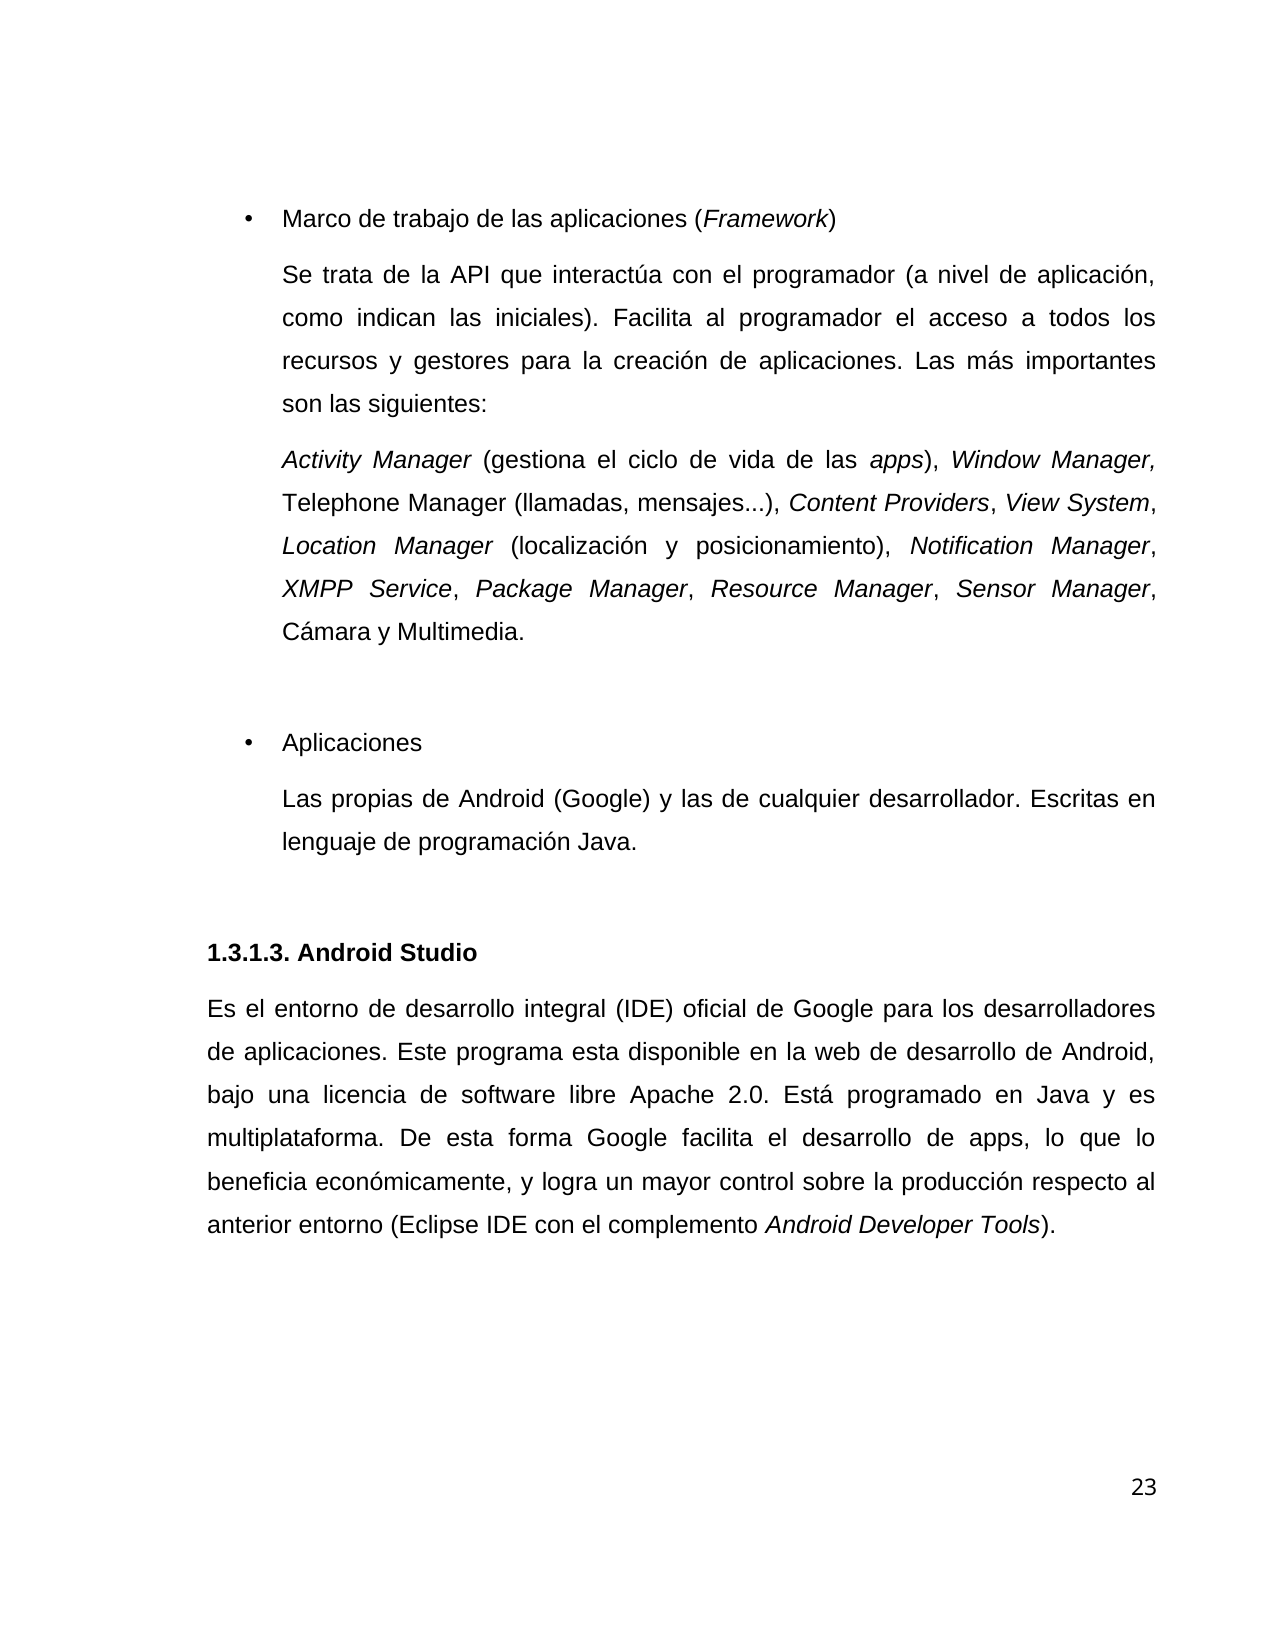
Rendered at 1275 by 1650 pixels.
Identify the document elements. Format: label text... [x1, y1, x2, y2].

list Activity Manager (gestiona el ciclo de vida de las apps), Window Manager, Telephone Manager (llamadas, mensajes...), Content Providers, View System, Location Manager (localización y posicionamiento), Notification Manager, XMPP Service, Package Manager, Resource Manager, Sensor Manager, Cámara y Multimedia. [244, 444, 1157, 646]
list Se trata de la API que interactúa con el programador (a nivel de aplicación, como indican las iniciales). Facilita al programador el acceso a todos los recursos y gestores para la creación de aplicaciones. Las más importantes son las siguientes: [244, 259, 1157, 418]
text Es el entorno de desarrollo integral (IDE) oficial de Google para los desarrolladores de aplicaciones. Este programa esta disponible en la web de desarrollo de Android, bajo una licencia de software libre Apache 2.0. Está programado en Java y es multiplataforma. De esta forma Google facilita el desarrollo de apps, lo que lo beneficia económicamente, y logra un mayor control sobre la producción respecto al anterior entorno (Eclipse IDE con el complemento Android Developer Tools). [207, 994, 1157, 1238]
list Marco de trabajo de las aplicaciones (Framework) [244, 204, 1157, 233]
list Aplicaciones [244, 728, 1157, 757]
text 1.3.1.3. Android Studio [207, 938, 1157, 967]
list Las propias de Android (Google) y las de cualquier desarrollador. Escritas en lenguaje de programación Java. [244, 784, 1157, 856]
